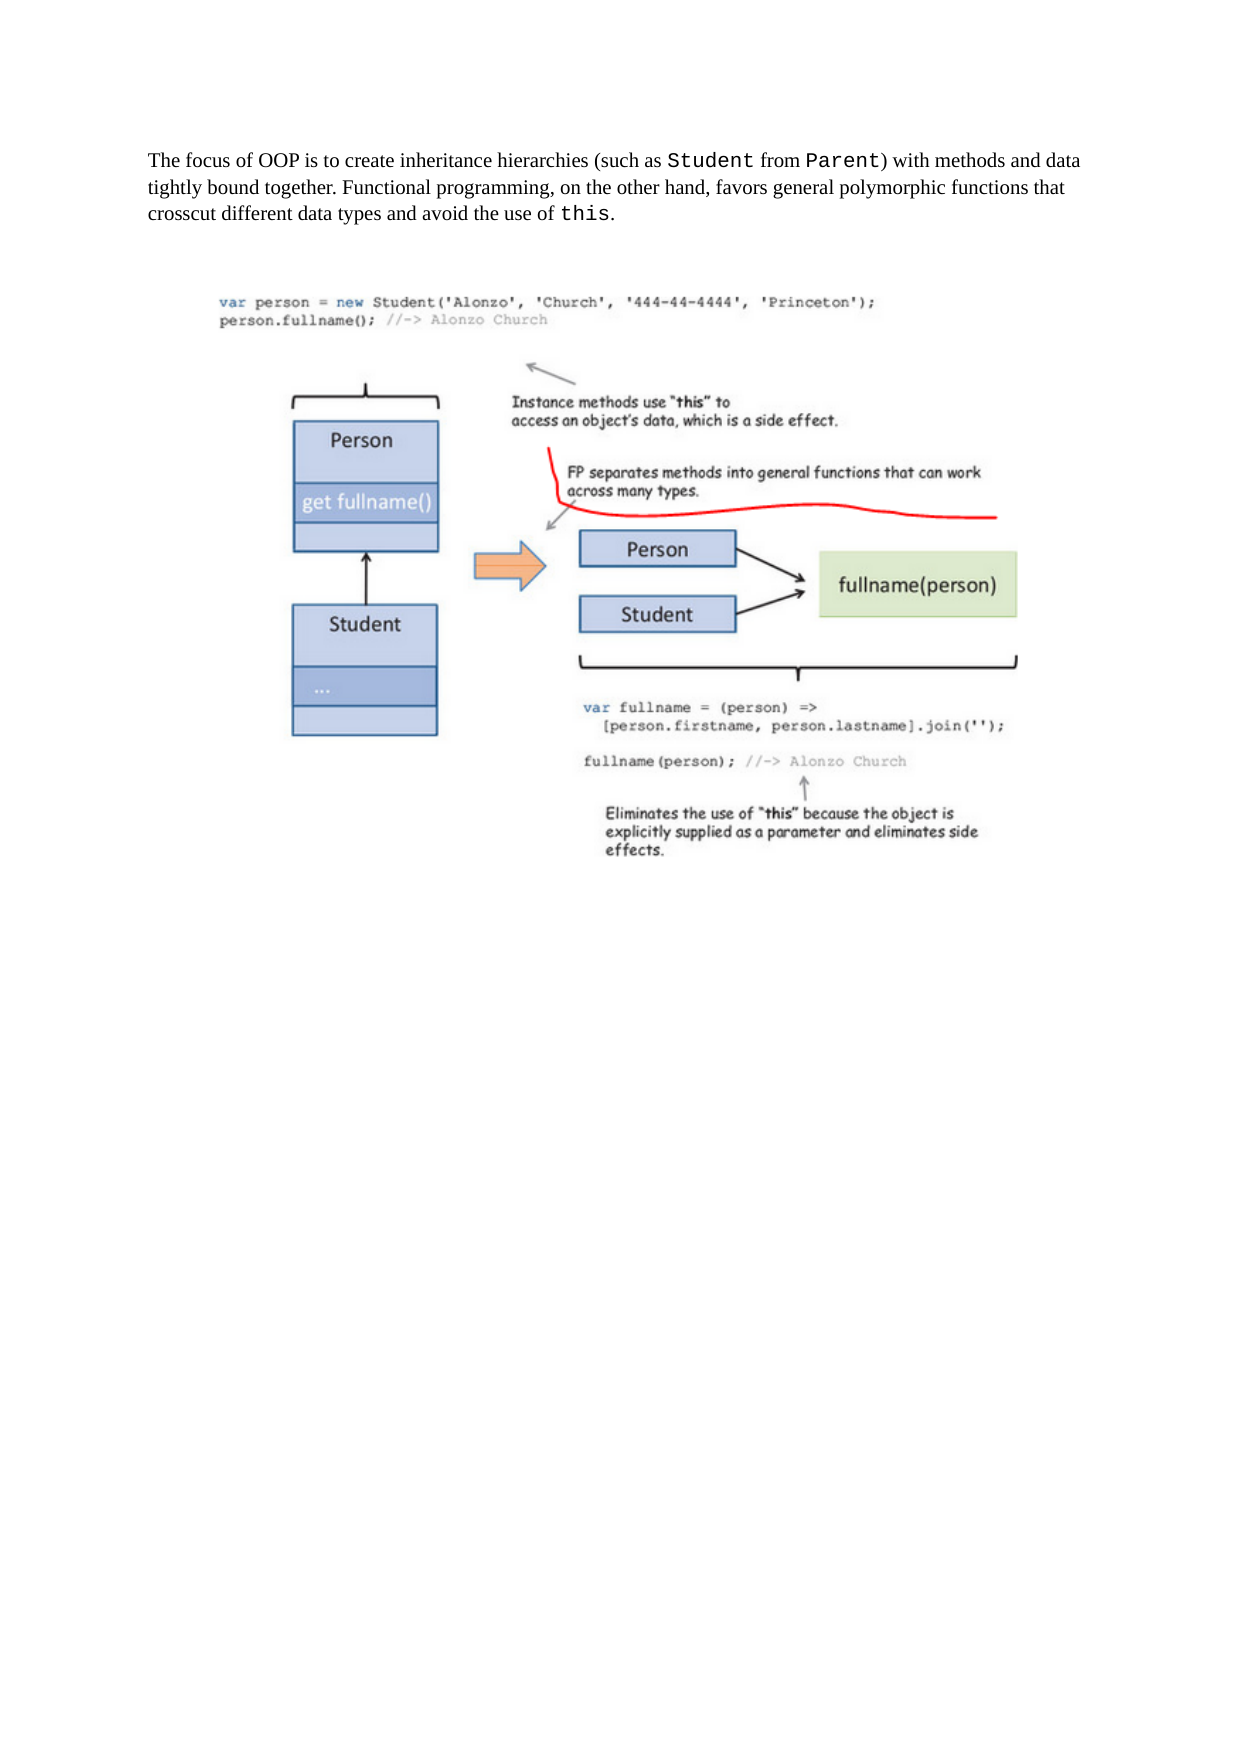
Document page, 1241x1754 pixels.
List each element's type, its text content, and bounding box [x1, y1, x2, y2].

subtitle The focus of OOP is to create inheritance hierarchies (such as Student from Parent) with methods and data tightly bound together. Functional programming, on the other hand, favors general polymorphic functions that crosscut different data types and avoid the use of this. [148, 148, 1093, 226]
